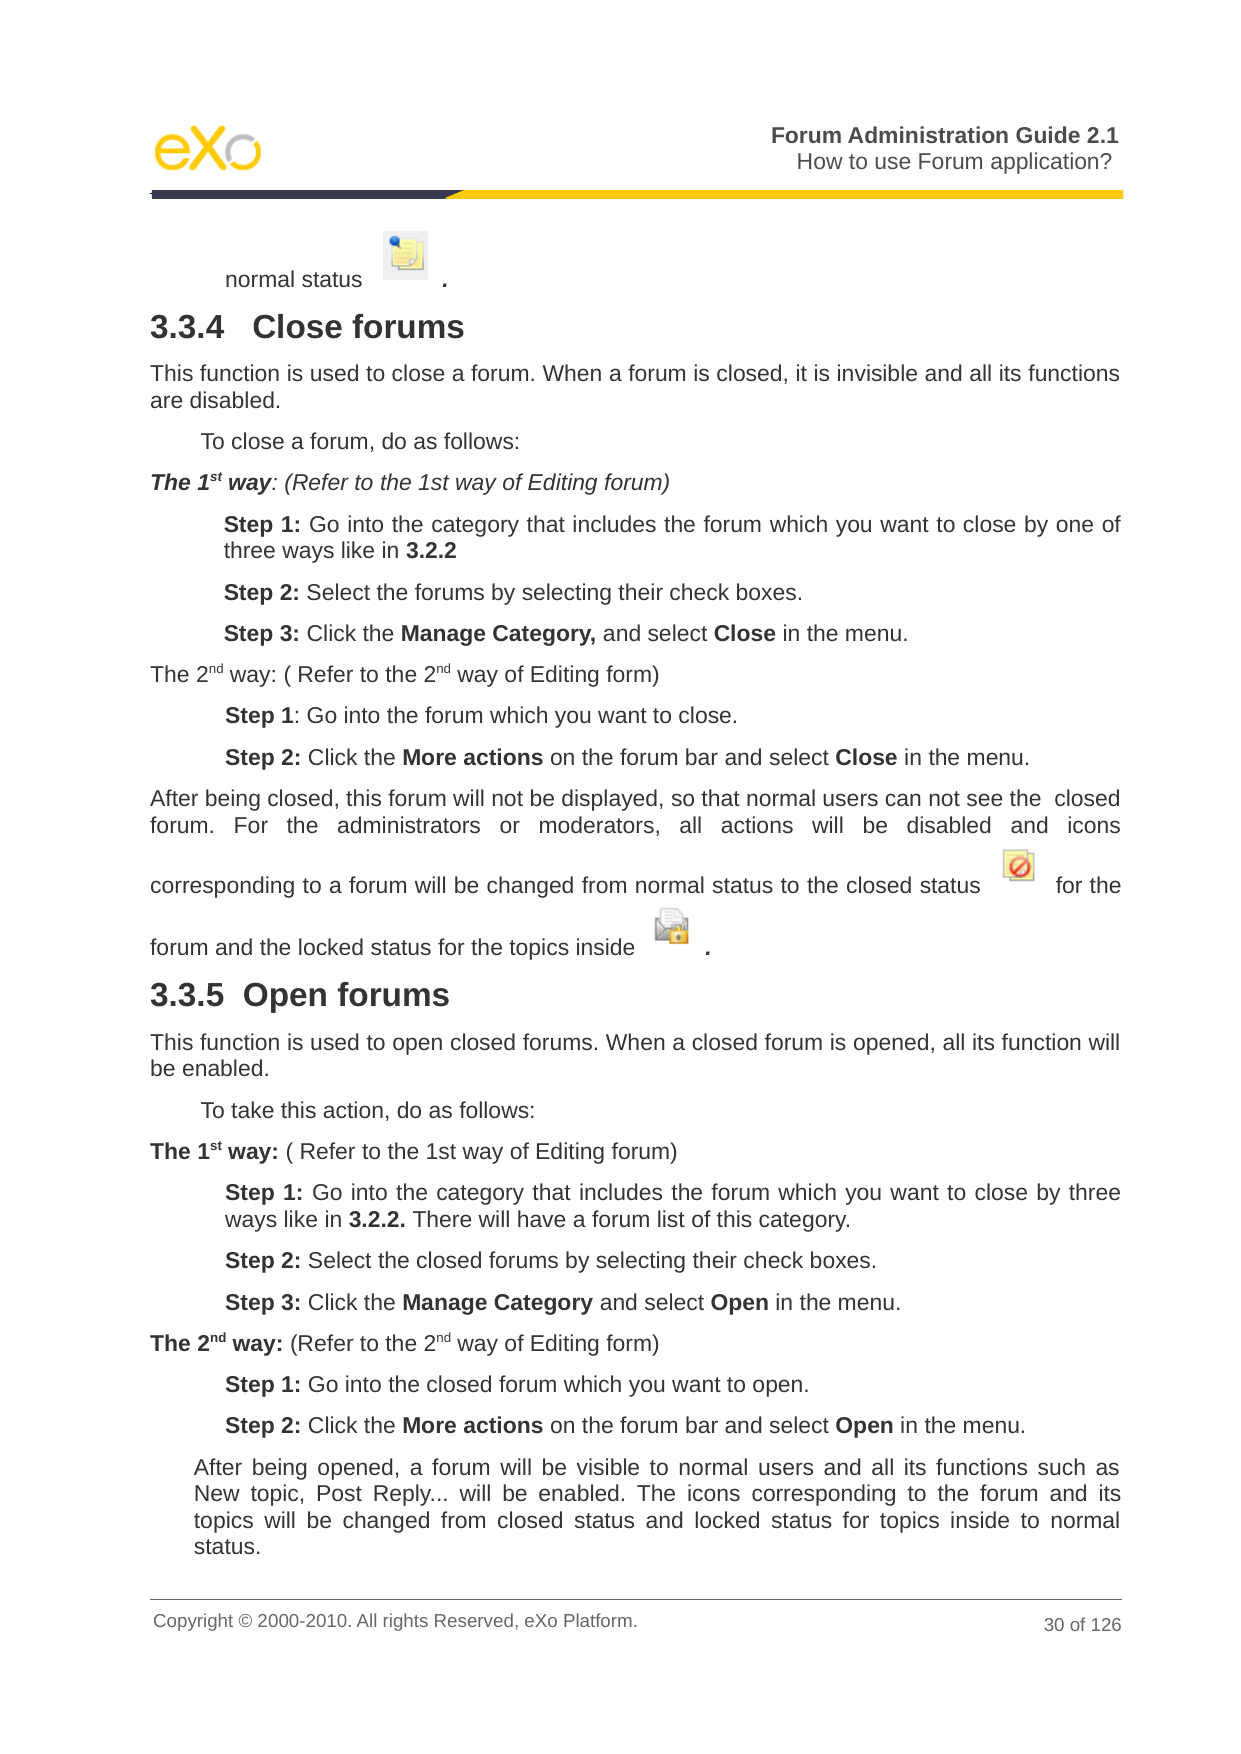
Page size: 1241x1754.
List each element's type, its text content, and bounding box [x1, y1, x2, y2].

list Step 3: Click the Manage Category and select Open in the menu. [187, 1288, 1122, 1315]
text This function is used to close a forum. When a forum is closed, it is invisible and all its functions are disabled. [150, 360, 1122, 413]
list Step 1: Go into the category that includes the forum which you want to close by one of three ways like in 3.2.2 [186, 511, 1122, 563]
text The 2nd way: ( Refer to the 2nd way of Editing form) [150, 661, 1122, 687]
list Step 2: Select the forums by selecting their check boxes. [186, 578, 1122, 605]
text After being closed, this forum will not be displayed, so that normal users can not see the closed forum. For the administrators or moderators, all actions will be disabled and icons corresponding to a forum will be changed from normal status to the closed status for the forum and the locked status for the topics inside . [150, 785, 1122, 961]
list Step 2: Select the closed forums by selecting their check boxes. [187, 1247, 1122, 1273]
picture [382, 231, 429, 280]
picture [155, 125, 262, 171]
picture [649, 906, 698, 949]
picture [151, 190, 1124, 199]
list Step 1: Go into the forum which you want to close. [187, 702, 1122, 729]
text To take this action, do as follows: [150, 1097, 1122, 1123]
text This function is used to open closed forums. When a closed forum is opened, all its function will be enabled. [150, 1029, 1122, 1082]
text The 2nd way: (Refer to the 2nd way of Editing form) [150, 1330, 1122, 1356]
list Step 1: Go into the category that includes the forum which you want to close by three ways like in 3.2.2. There will have a forum list of this category. [187, 1179, 1122, 1232]
list Step 2: Click the More actions on the forum bar and select Close in the menu. [187, 744, 1122, 770]
list After being opened, a forum will be visible to normal users and all its functions such as New topic, Post Reply... will be enabled. The icons corresponding to the forum and its topics will be changed from closed status and locked status for topics inside to normal status. [156, 1454, 1122, 1559]
subtitle Open forums [150, 976, 1122, 1014]
picture [997, 845, 1041, 886]
list Step 1: Go into the closed forum which you want to open. [187, 1371, 1122, 1397]
subtitle Close forums [150, 307, 1122, 345]
text The 1st way: (Refer to the 1st way of Editing forum) [150, 469, 1122, 496]
text To close a forum, do as follows: [150, 428, 1122, 454]
list normal status . [187, 223, 1122, 292]
text The 1st way: ( Refer to the 1st way of Editing forum) [150, 1138, 1122, 1164]
list Step 3: Click the Manage Category, and select Close in the menu. [186, 620, 1122, 646]
list Step 2: Click the More actions on the forum bar and select Open in the menu. [187, 1412, 1122, 1439]
